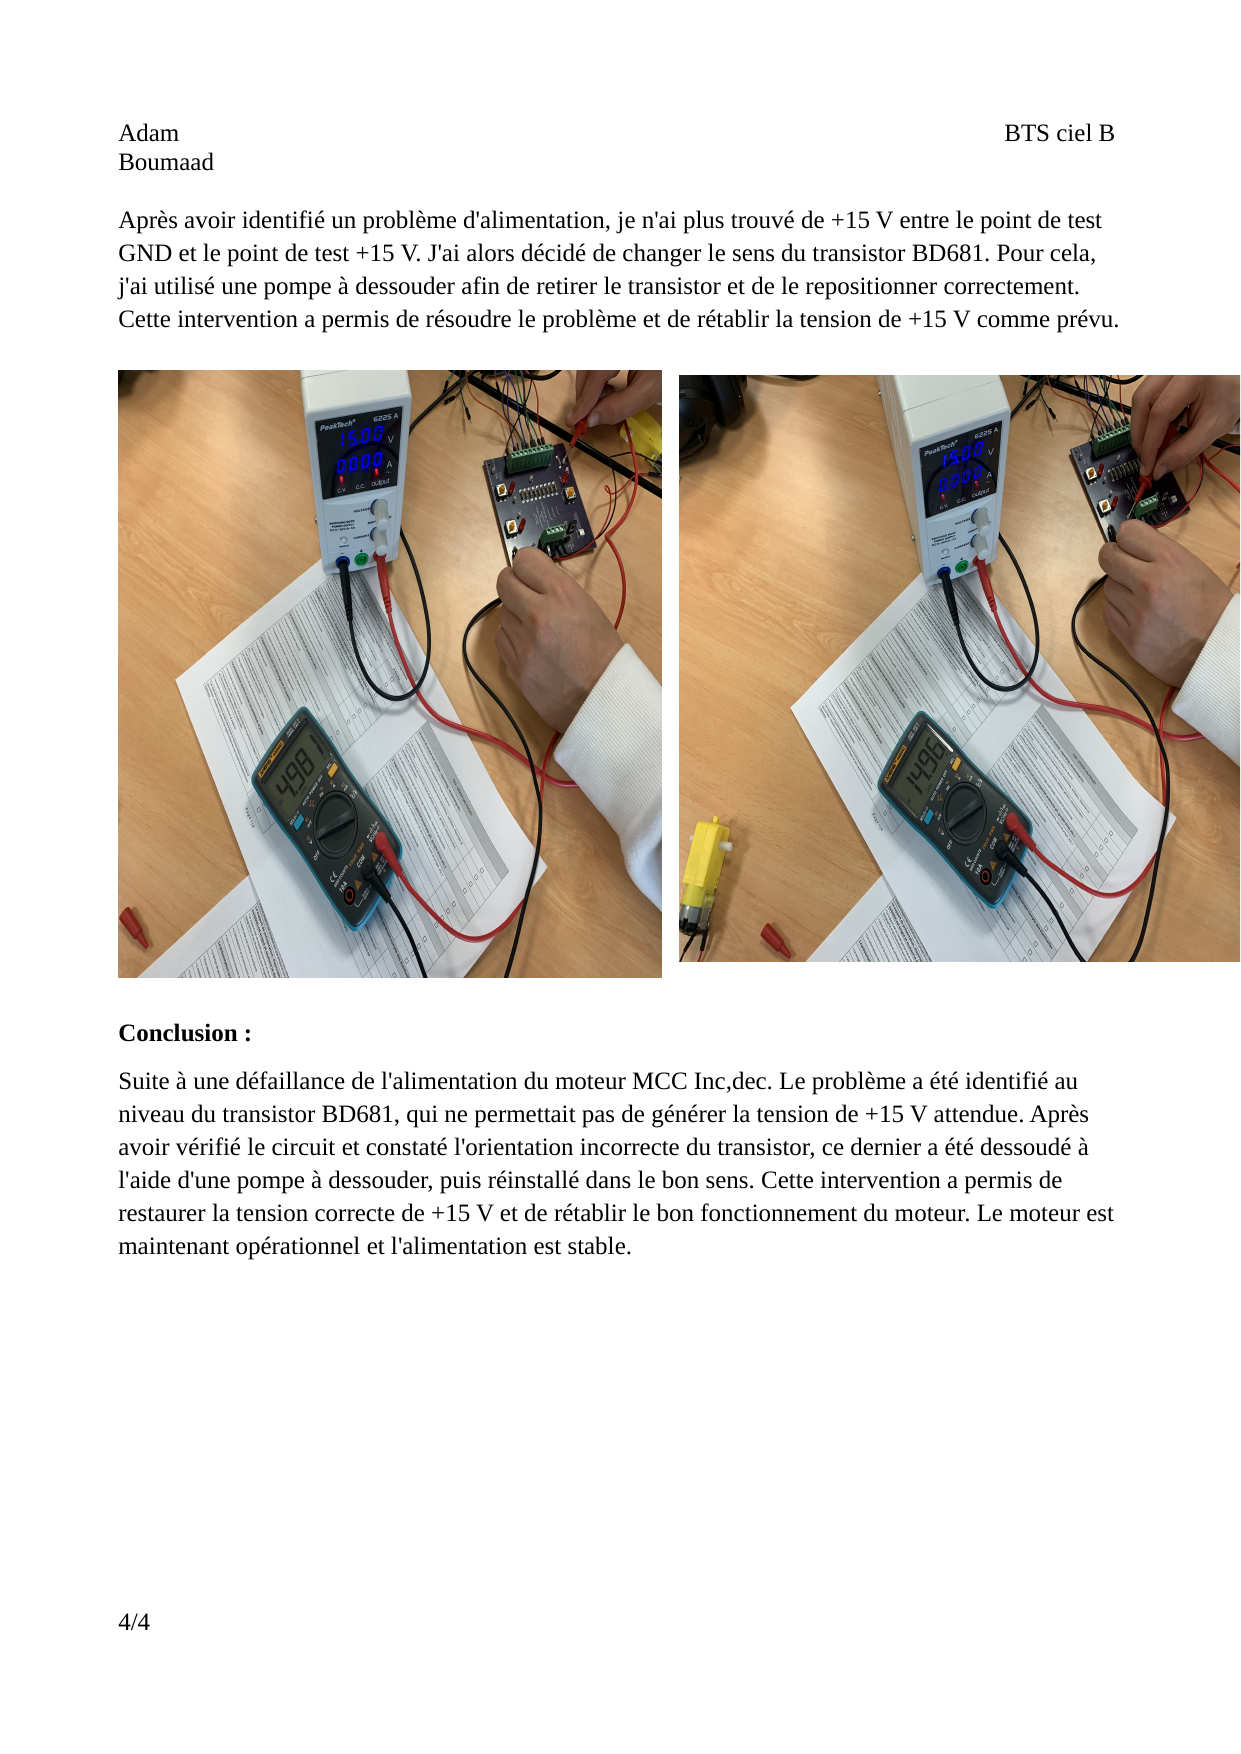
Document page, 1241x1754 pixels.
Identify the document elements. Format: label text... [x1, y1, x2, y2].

text Suite à une défaillance de l'alimentation du moteur MCC Inc,dec. Le problème a été identifié au niveau du transistor BD681, qui ne permettait pas de générer la tension de +15 V attendue. Après avoir vérifié le circuit et constaté l'orientation incorrecte du transistor, ce dernier a été dessoudé à l'aide d'une pompe à dessouder, puis réinstallé dans le bon sens. Cette intervention a permis de restaurer la tension correcte de +15 V et de rétablir le bon fonctionnement du moteur. Le moteur est maintenant opérationnel et l'alimentation est stable. [118, 1066, 1122, 1260]
text Après avoir identifié un problème d'alimentation, je n'ai plus trouvé de +15 V entre le point de test GND et le point de test +15 V. J'ai alors décidé de changer le sens du transistor BD681. Pour cela, j'ai utilisé une pompe à dessouder afin de retirer le transistor et de le repositionner correctement. Cette intervention a permis de résoudre le problème et de rétablir la tension de +15 V comme prévu. [118, 205, 1122, 333]
picture [118, 370, 662, 978]
picture [679, 375, 1241, 962]
text Conclusion : [118, 1018, 1122, 1047]
